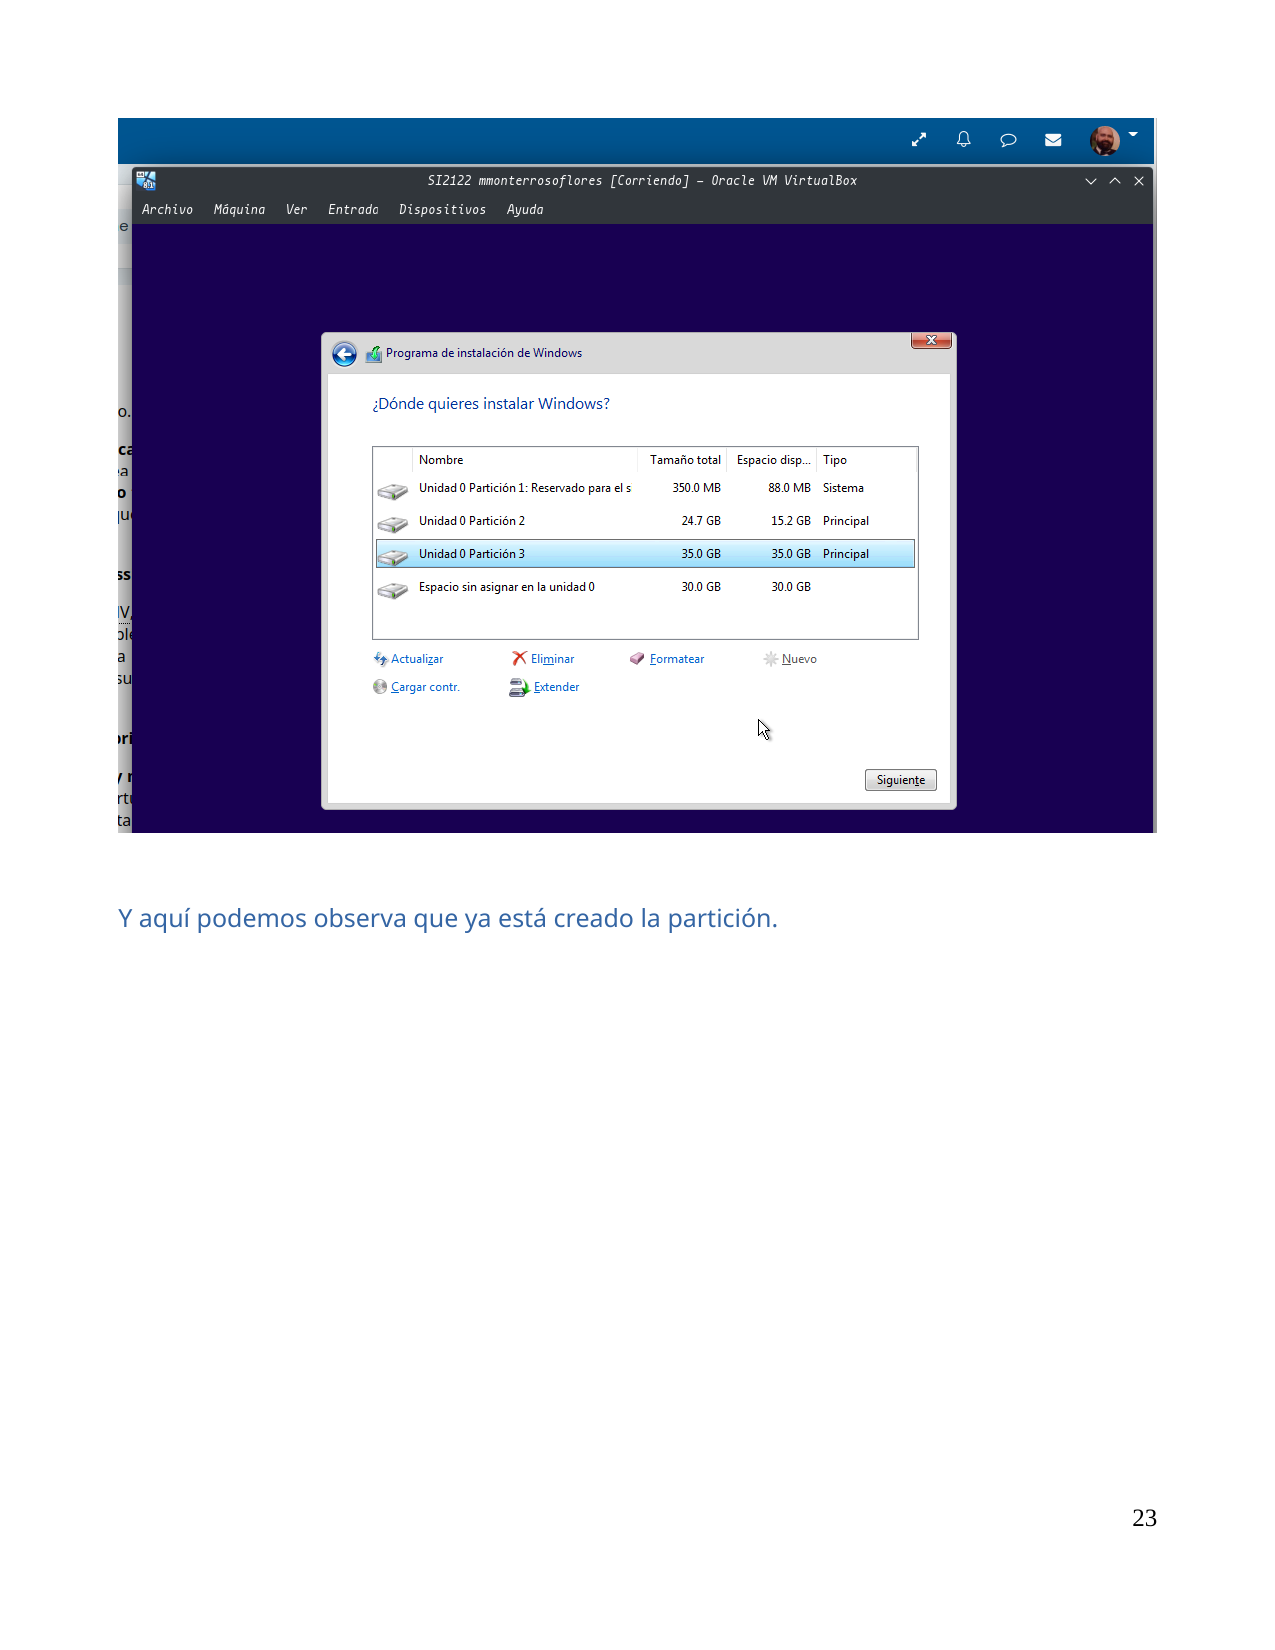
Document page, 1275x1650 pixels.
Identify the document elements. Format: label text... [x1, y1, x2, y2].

picture [118, 118, 1157, 833]
text Y aquí podemos observa que ya está creado la partición. [118, 900, 1157, 934]
table_header [118, 833, 1157, 866]
